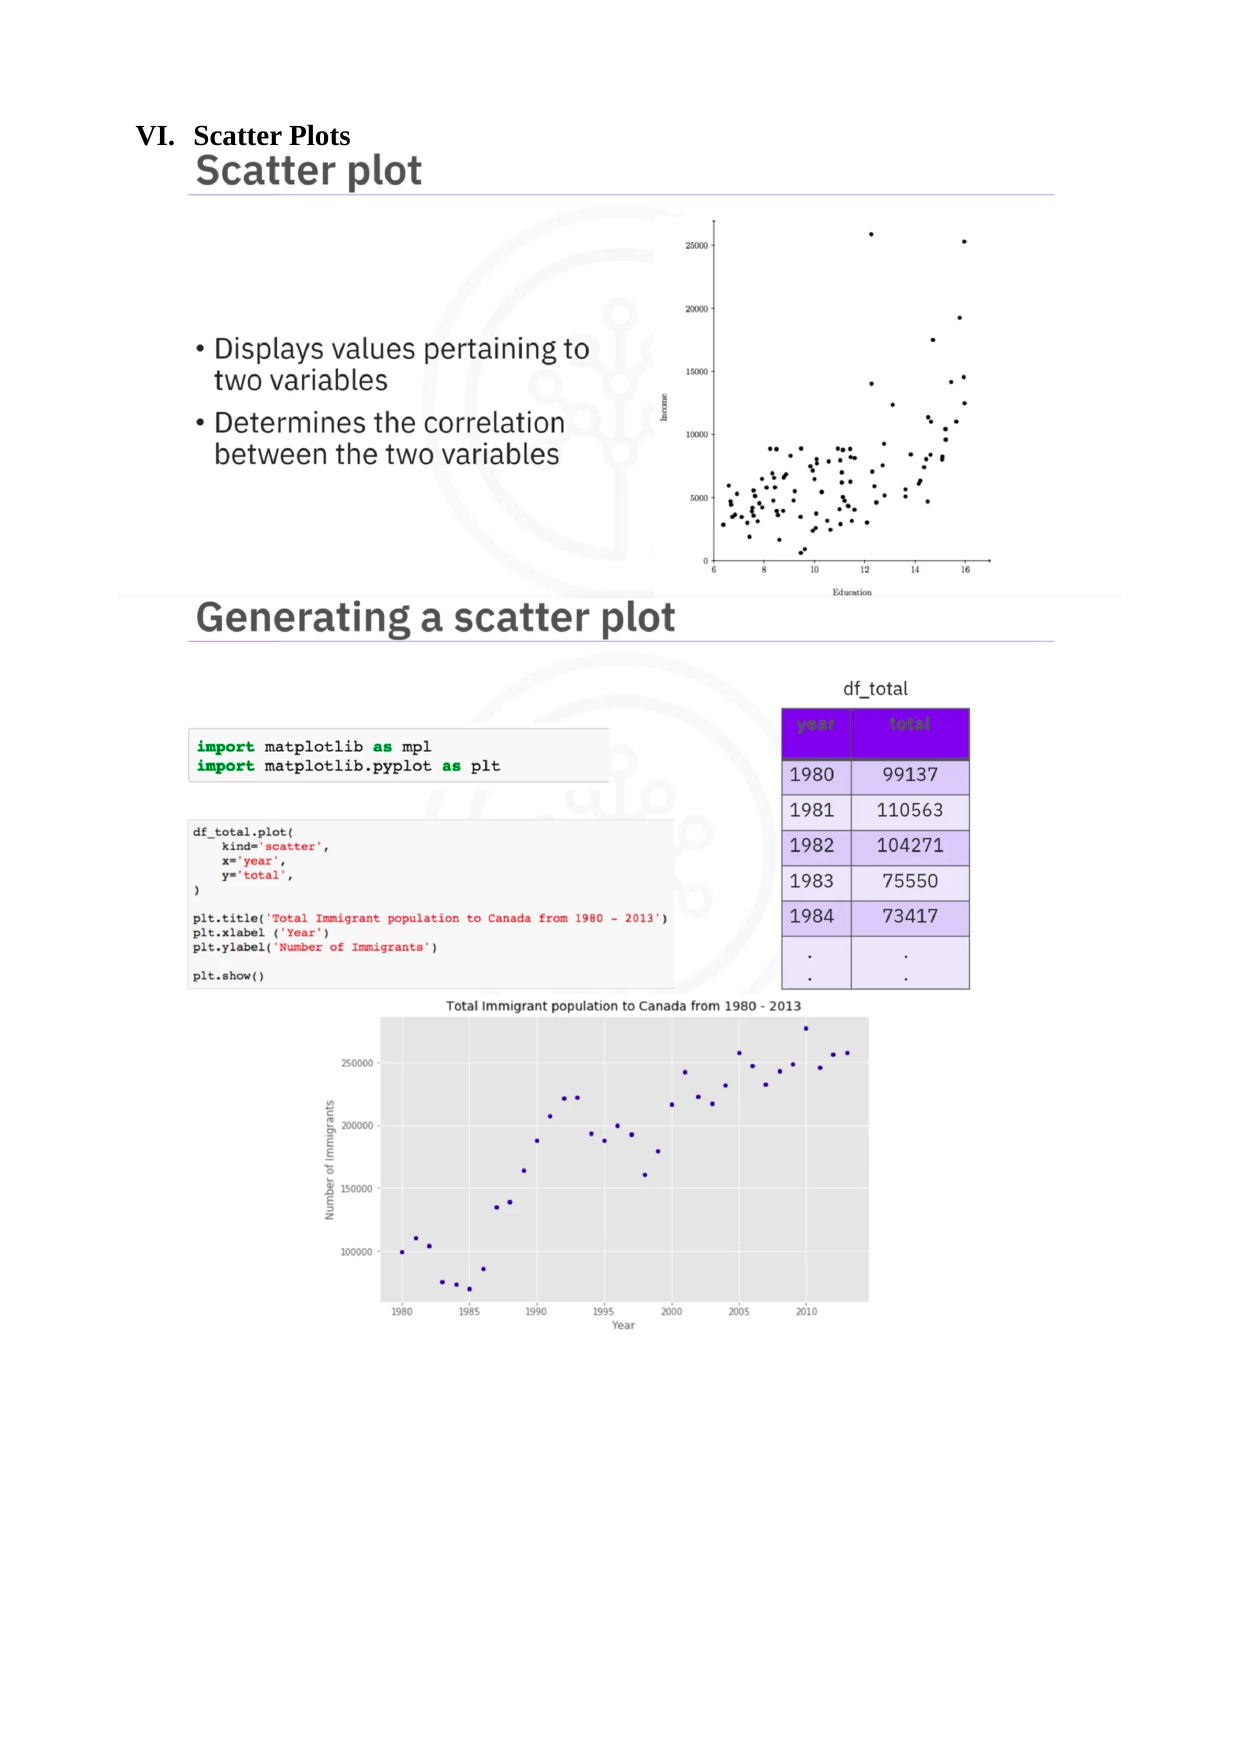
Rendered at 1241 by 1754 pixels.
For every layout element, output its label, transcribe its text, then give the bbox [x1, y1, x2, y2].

list Scatter Plots [175, 118, 1122, 151]
picture [118, 151, 1123, 1332]
